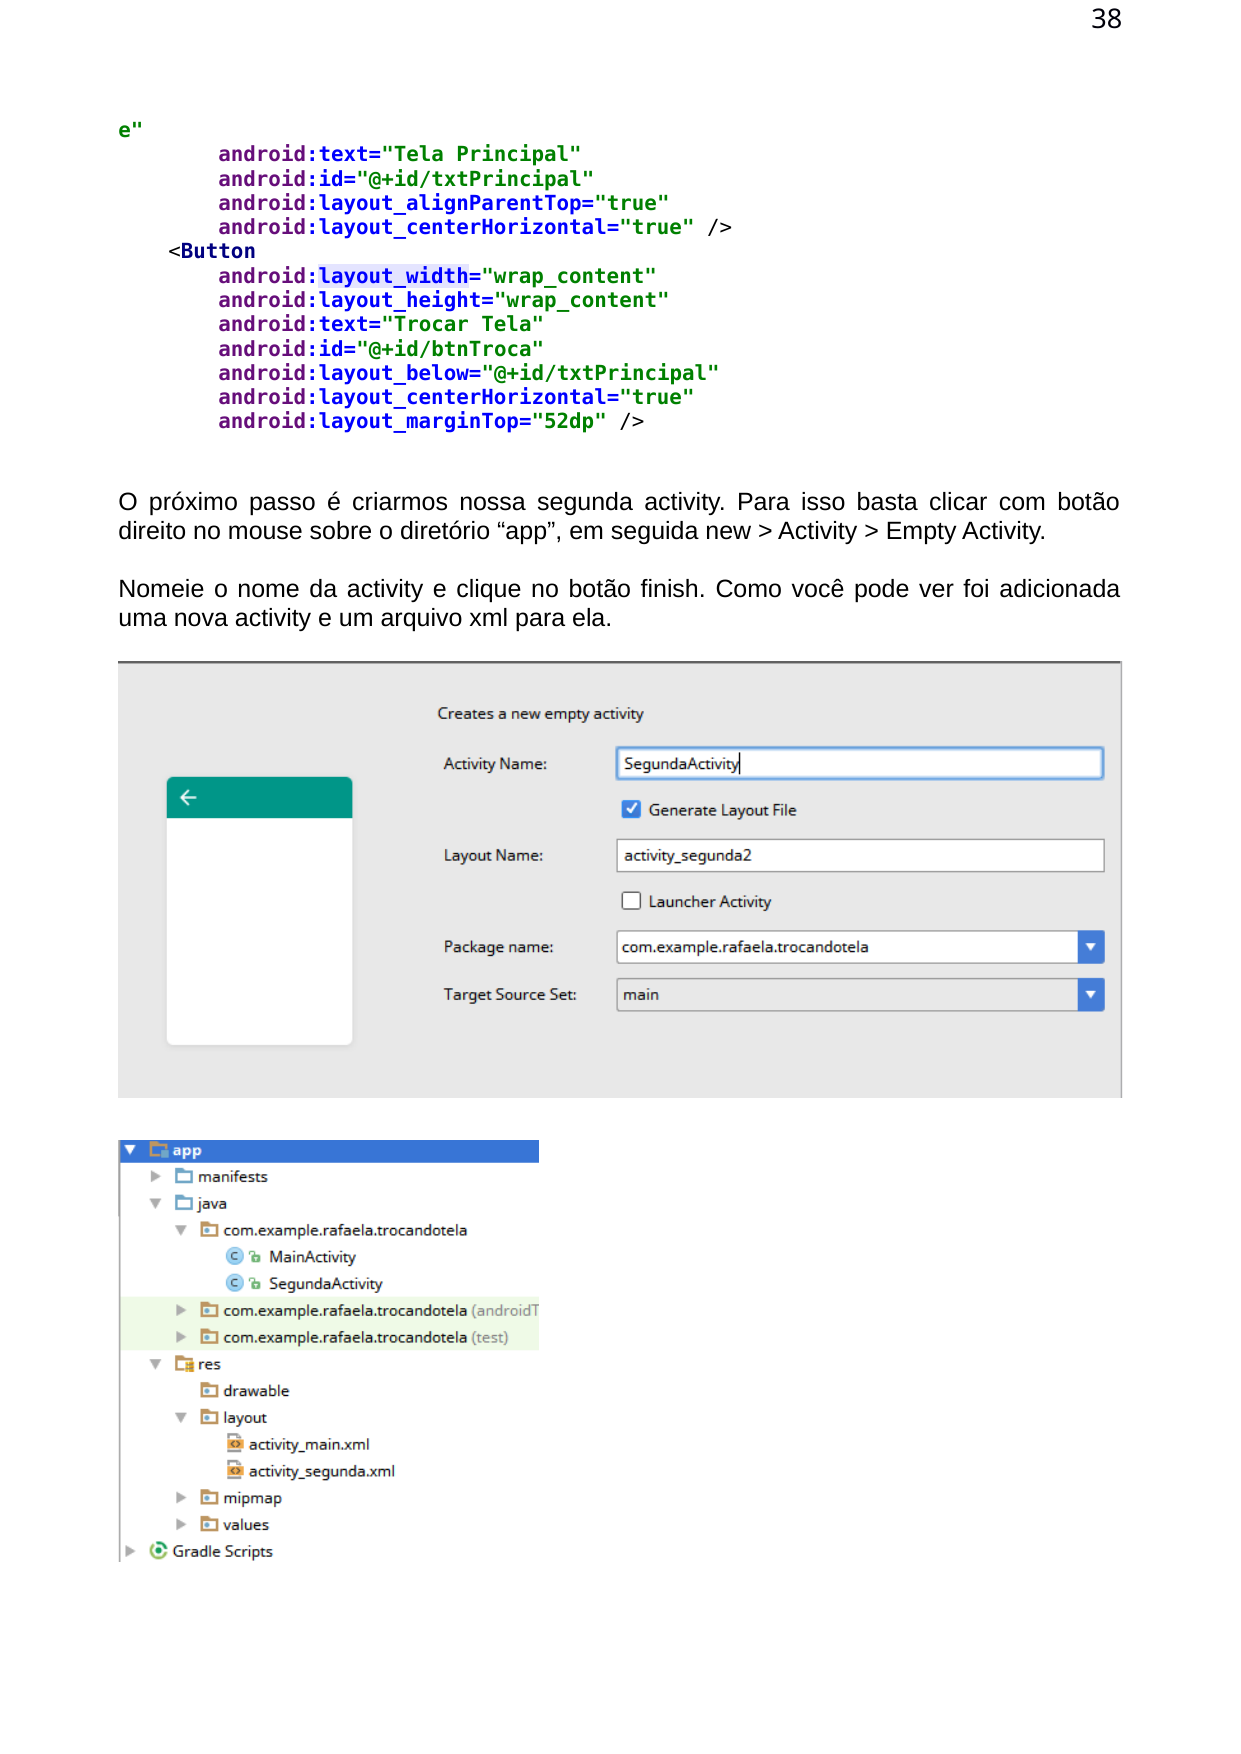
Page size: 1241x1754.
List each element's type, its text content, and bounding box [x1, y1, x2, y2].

text android:id="@+id/txtPrincipal" [118, 167, 1122, 191]
text android:id="@+id/btnTroca" [118, 337, 1122, 361]
text Nomeie o nome da activity e clique no botão finish. Como você pode ver foi adicionada uma nova activity e um arquivo xml para ela. [118, 574, 1122, 632]
text android:layout_height="wrap_content" [118, 288, 1122, 312]
text android:text="Trocar Tela" [118, 312, 1122, 337]
text android:text="Tela Principal" [118, 142, 1122, 167]
picture [118, 1140, 539, 1562]
text android:layout_alignParentTop="true" [118, 191, 1122, 215]
text android:layout_marginTop="52dp" /> [118, 409, 1122, 434]
text android:layout_below="@+id/txtPrincipal" [118, 361, 1122, 385]
text android:layout_centerHorizontal="true" /> [118, 215, 1122, 239]
text android:layout_width="wrap_content" [118, 264, 1122, 288]
text e" [118, 118, 1122, 142]
text android:layout_centerHorizontal="true" [118, 385, 1122, 409]
text <Button [118, 239, 1122, 264]
text O próximo passo é criarmos nossa segunda activity. Para isso basta clicar com botão direito no mouse sobre o diretório “app”, em seguida new > Activity > Empty Activity. [118, 487, 1122, 545]
picture [118, 661, 1123, 1098]
